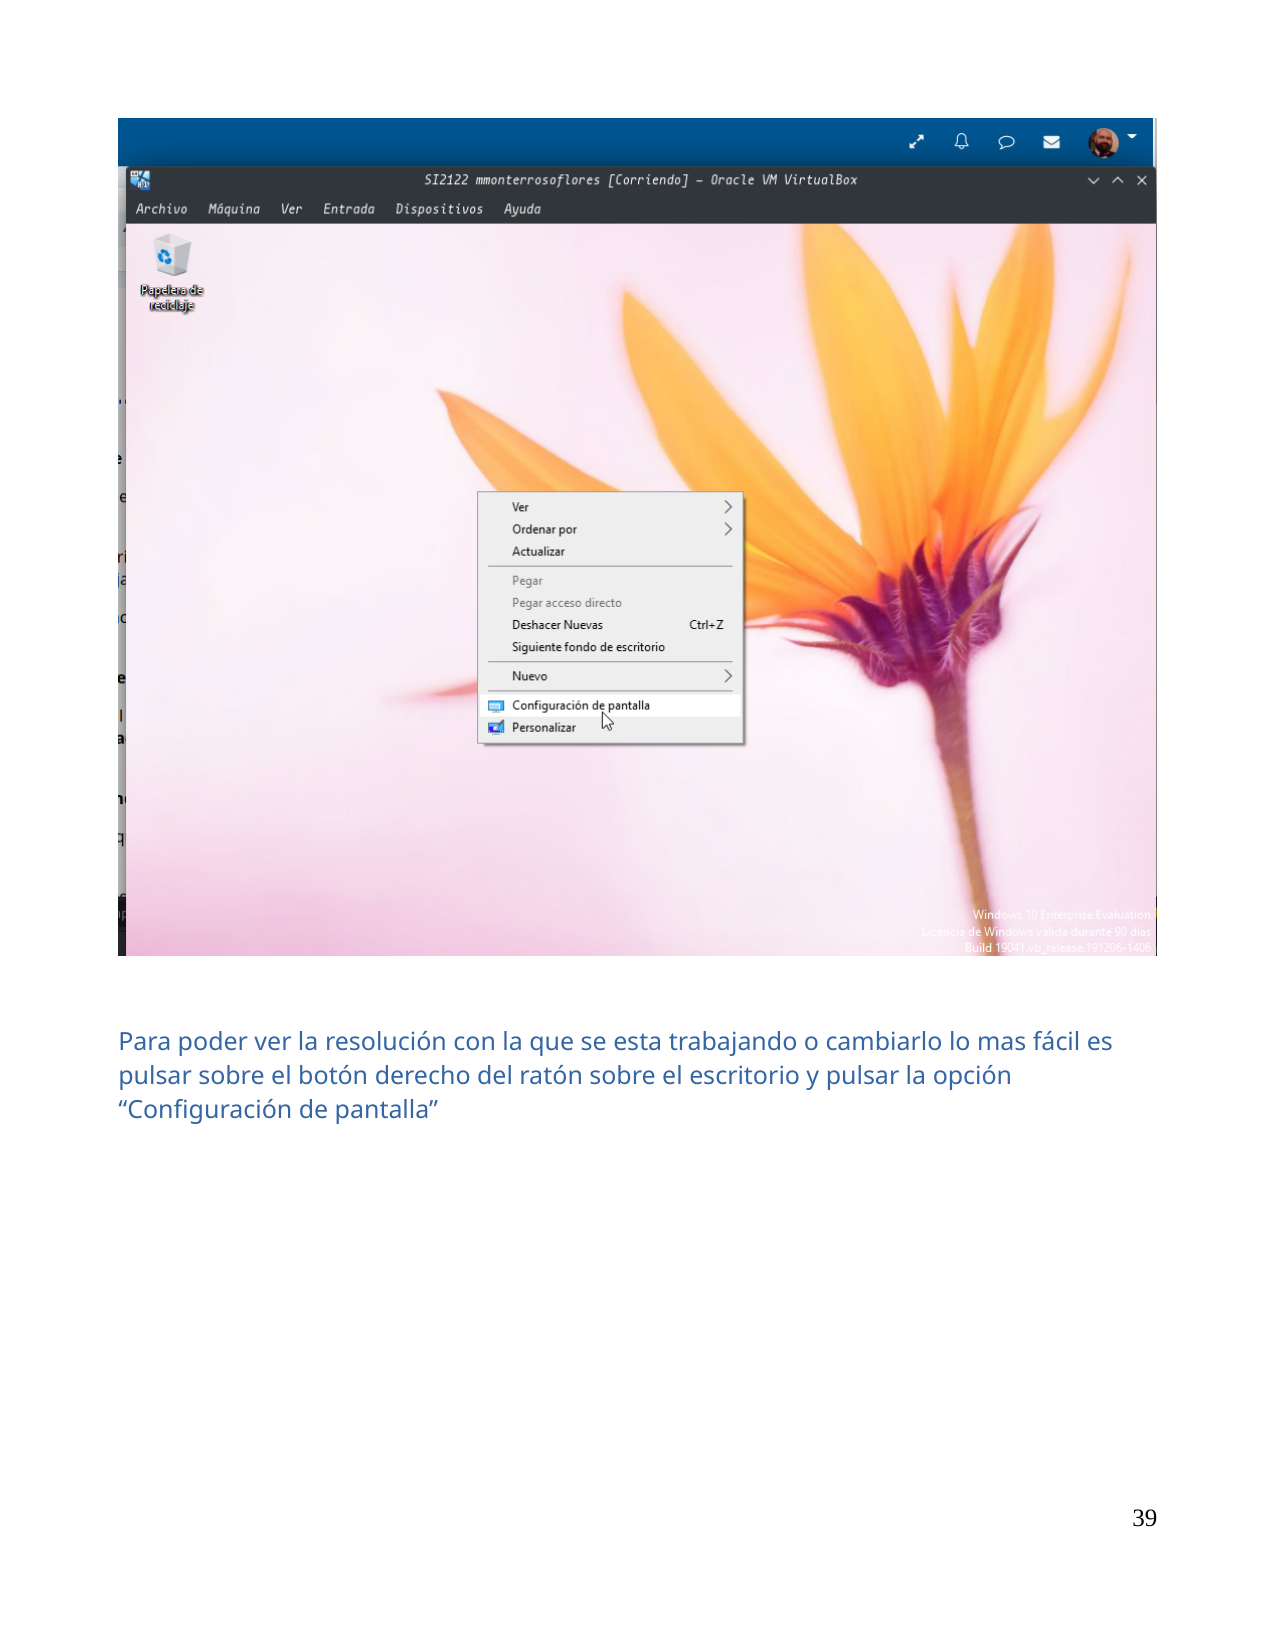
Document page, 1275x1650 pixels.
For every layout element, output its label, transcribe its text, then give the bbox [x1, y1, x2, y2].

table_header [118, 956, 1157, 990]
picture [118, 118, 1157, 956]
text Para poder ver la resolución con la que se esta trabajando o cambiarlo lo mas fácil es pulsar sobre el botón derecho del ratón sobre el escritorio y pulsar la opción “Configuración de pantalla” [118, 1024, 1157, 1126]
